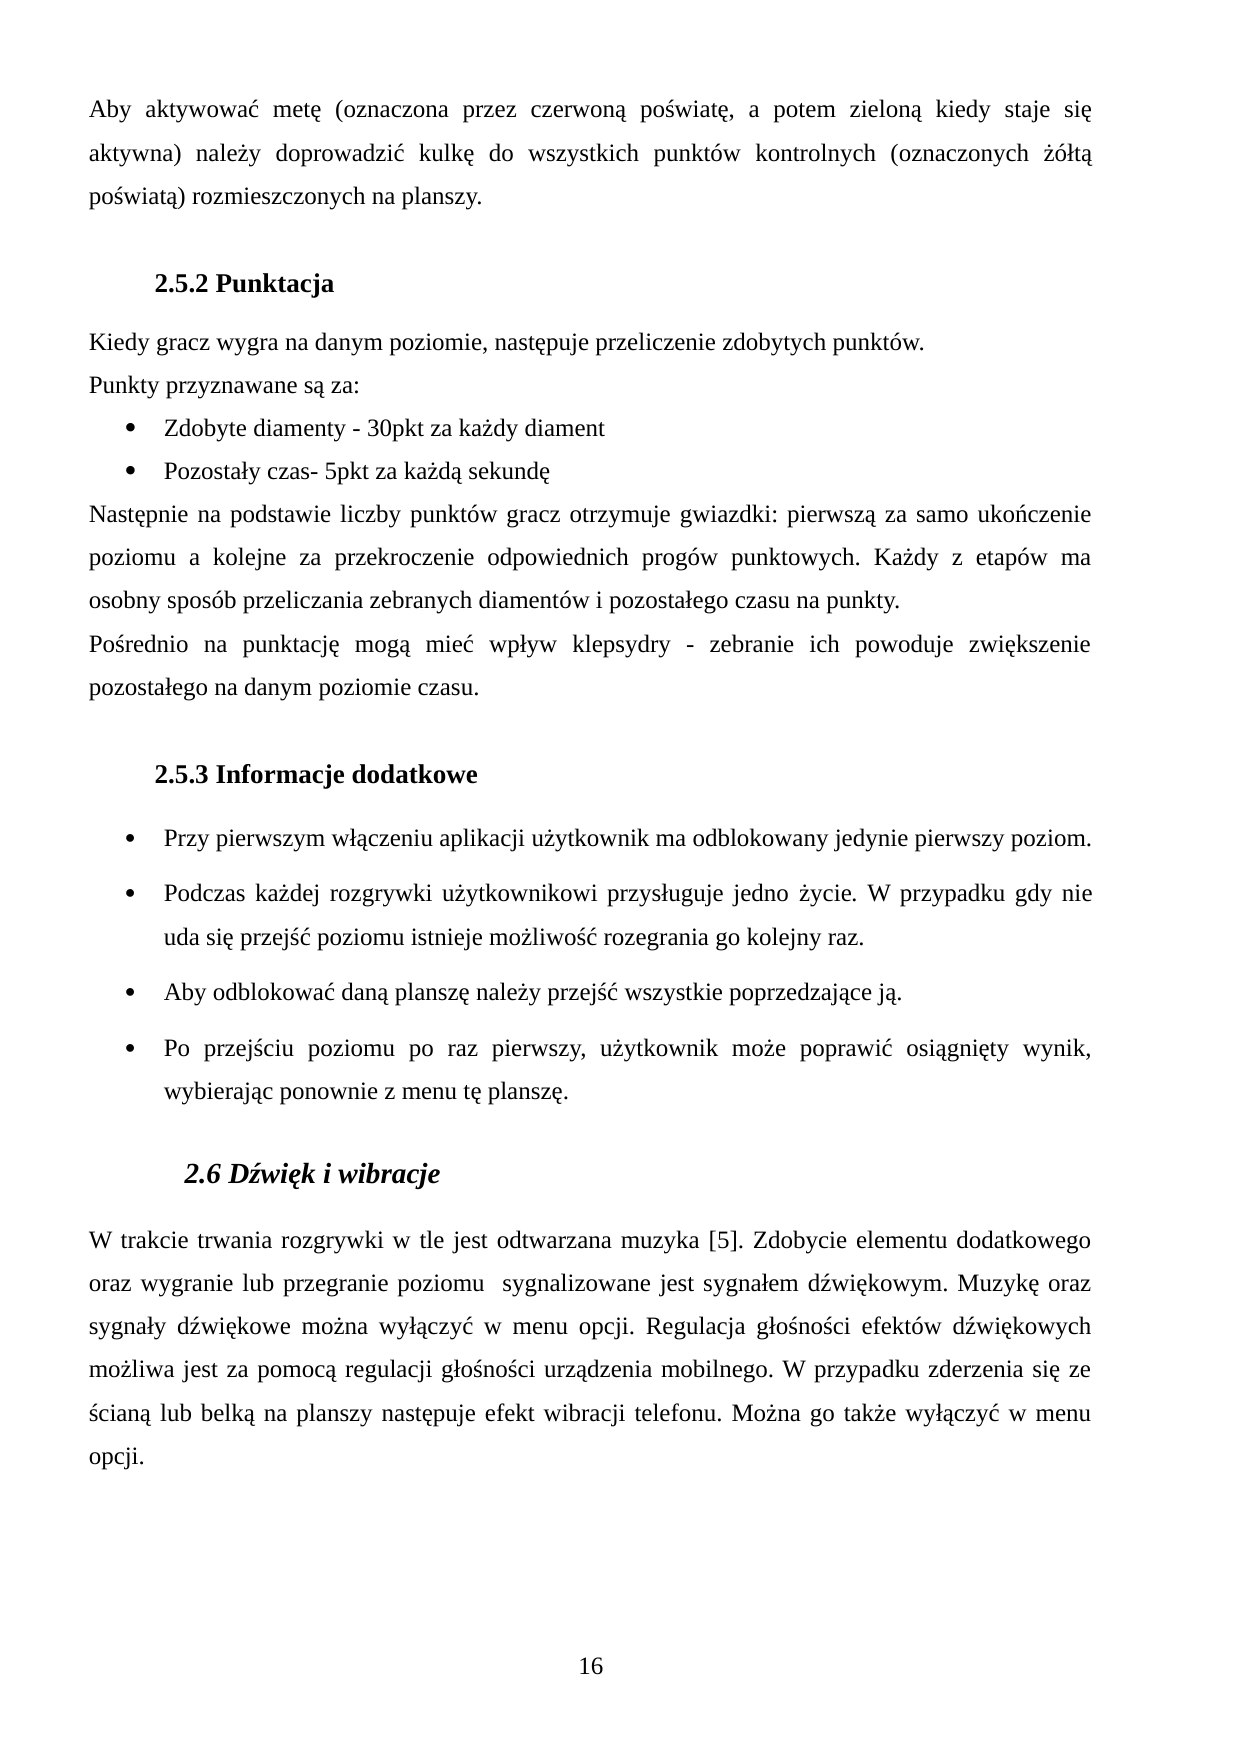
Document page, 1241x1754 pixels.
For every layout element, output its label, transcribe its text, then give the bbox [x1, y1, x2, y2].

text Pośrednio na punktację mogą mieć wpływ klepsydry - zebranie ich powoduje zwiększenie pozostałego na danym poziomie czasu. [88, 629, 1093, 701]
list Podczas każdej rozgrywki użytkownikowi przysługuje jedno życie. W przypadku gdy nie uda się przejść poziomu istnieje możliwość rozegrania go kolejny raz. [126, 878, 1093, 950]
text Aby aktywować metę (oznaczona przez czerwoną poświatę, a potem zieloną kiedy staje się aktywna) należy doprowadzić kulkę do wszystkich punktów kontrolnych (oznaczonych żółtą poświatą) rozmieszczonych na planszy. [88, 94, 1093, 209]
list Po przejściu poziomu po raz pierwszy, użytkownik może poprawić osiągnięty wynik, wybierając ponownie z menu tę planszę. [126, 1033, 1093, 1105]
subtitle Dźwięk i wibracje [177, 1157, 1093, 1190]
list W trakcie trwania rozgrywki w tle jest odtwarzana muzyka [5]. Zdobycie elementu dodatkowego oraz wygranie lub przegranie poziomu sygnalizowane jest sygnałem dźwiękowym. Muzykę oraz sygnały dźwiękowe można wyłączyć w menu opcji. Regulacja głośności efektów dźwiękowych możliwa jest za pomocą regulacji głośności urządzenia mobilnego. W przypadku zderzenia się ze ścianą lub belką na planszy następuje efekt wibracji telefonu. Można go także wyłączyć w menu opcji. [88, 1225, 1093, 1469]
text Kiedy gracz wygra na danym poziomie, następuje przeliczenie zdobytych punktów. [88, 327, 1093, 356]
list Pozostały czas- 5pkt za każdą sekundę [126, 456, 1093, 485]
text Następnie na podstawie liczby punktów gracz otrzymuje gwiazdki: pierwszą za samo ukończenie poziomu a kolejne za przekroczenie odpowiednich progów punktowych. Każdy z etapów ma osobny sposób przeliczania zebranych diamentów i pozostałego czasu na punkty. [88, 499, 1093, 614]
text Punkty przyznawane są za: [88, 370, 1093, 399]
subtitle Informacje dodatkowe [148, 758, 1093, 789]
list Przy pierwszym włączeniu aplikacji użytkownik ma odblokowany jedynie pierwszy poziom. [126, 823, 1093, 852]
subtitle Punktacja [148, 267, 1093, 298]
list Aby odblokować daną planszę należy przejść wszystkie poprzedzające ją. [126, 977, 1093, 1006]
list Zdobyte diamenty - 30pkt za każdy diament [126, 413, 1093, 442]
